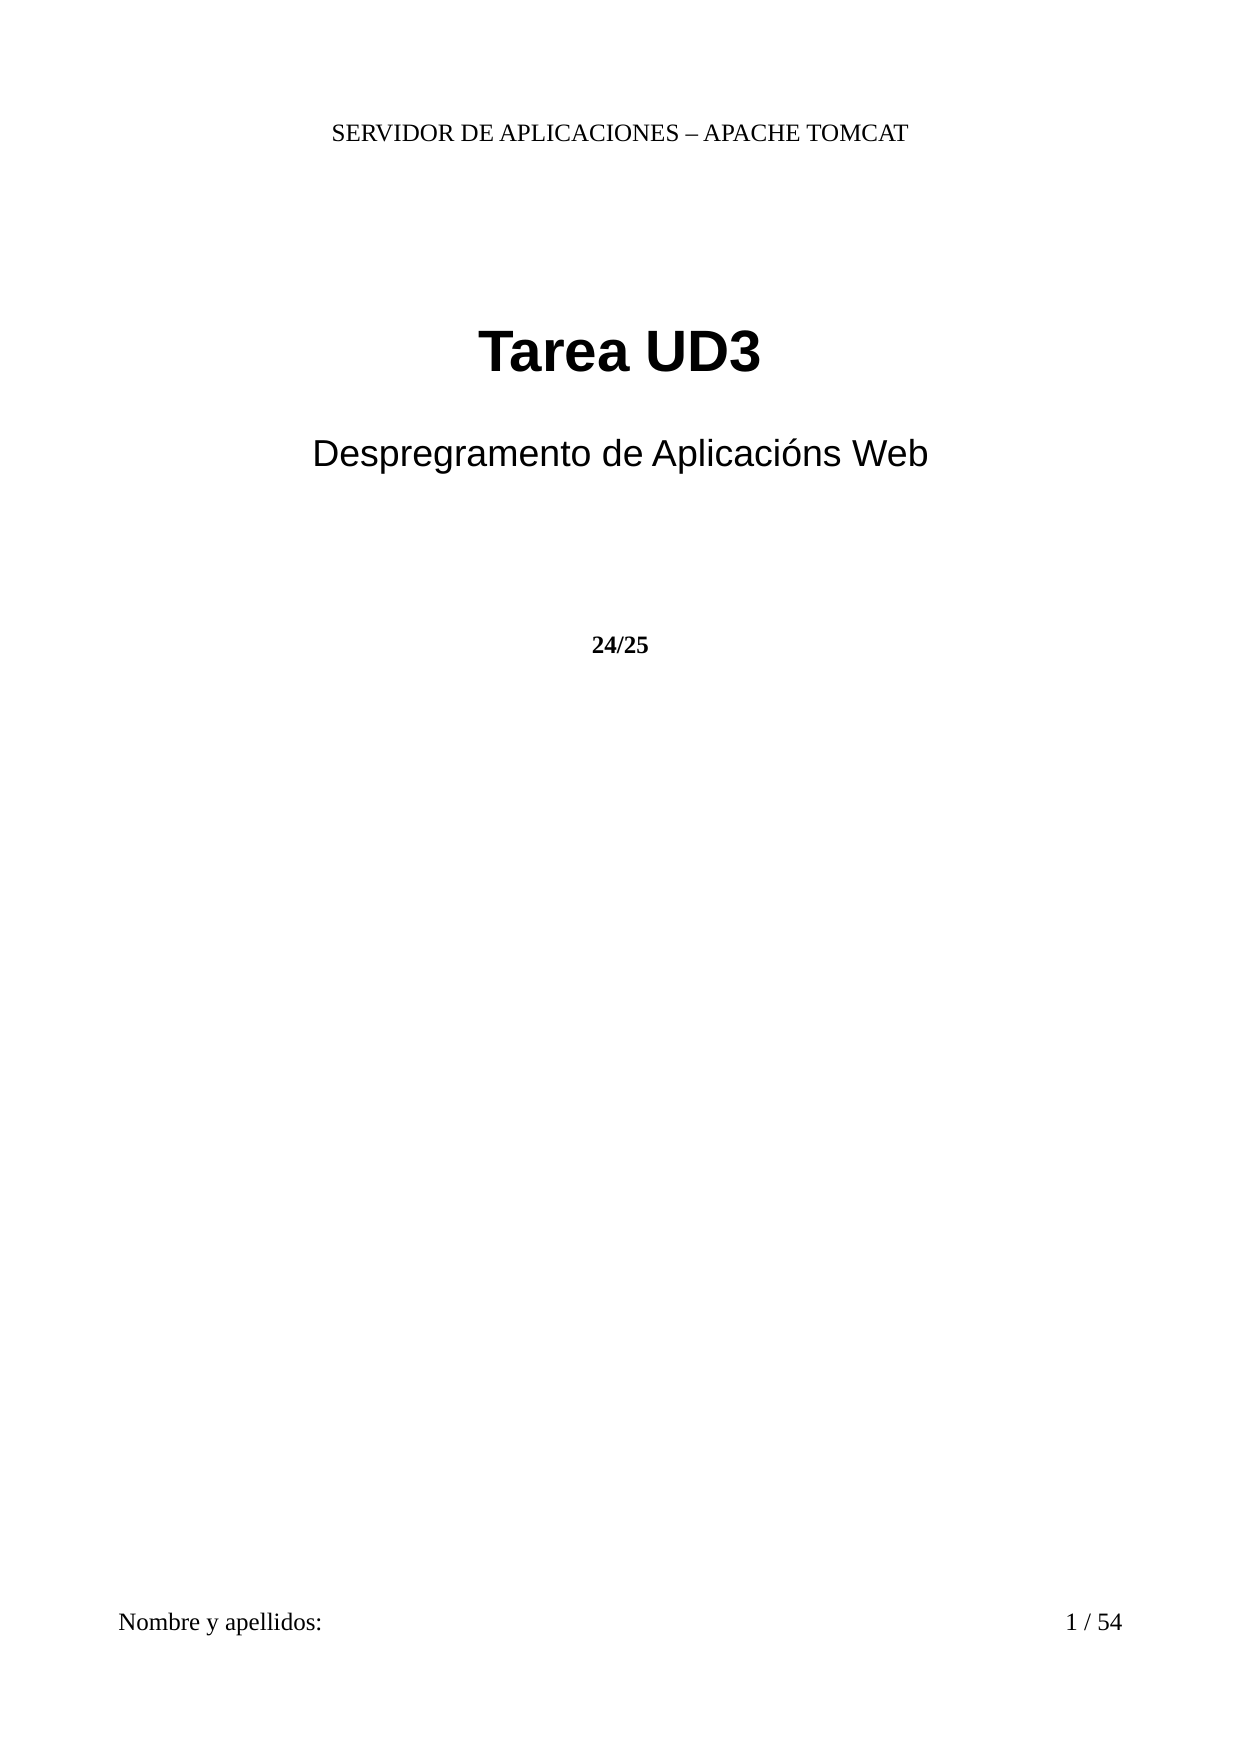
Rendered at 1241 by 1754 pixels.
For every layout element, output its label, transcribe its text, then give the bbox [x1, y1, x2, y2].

text 24/25 [118, 630, 1122, 659]
subtitle Despregramento de Aplicacións Web [118, 431, 1122, 474]
title Tarea UD3 [118, 316, 1122, 383]
